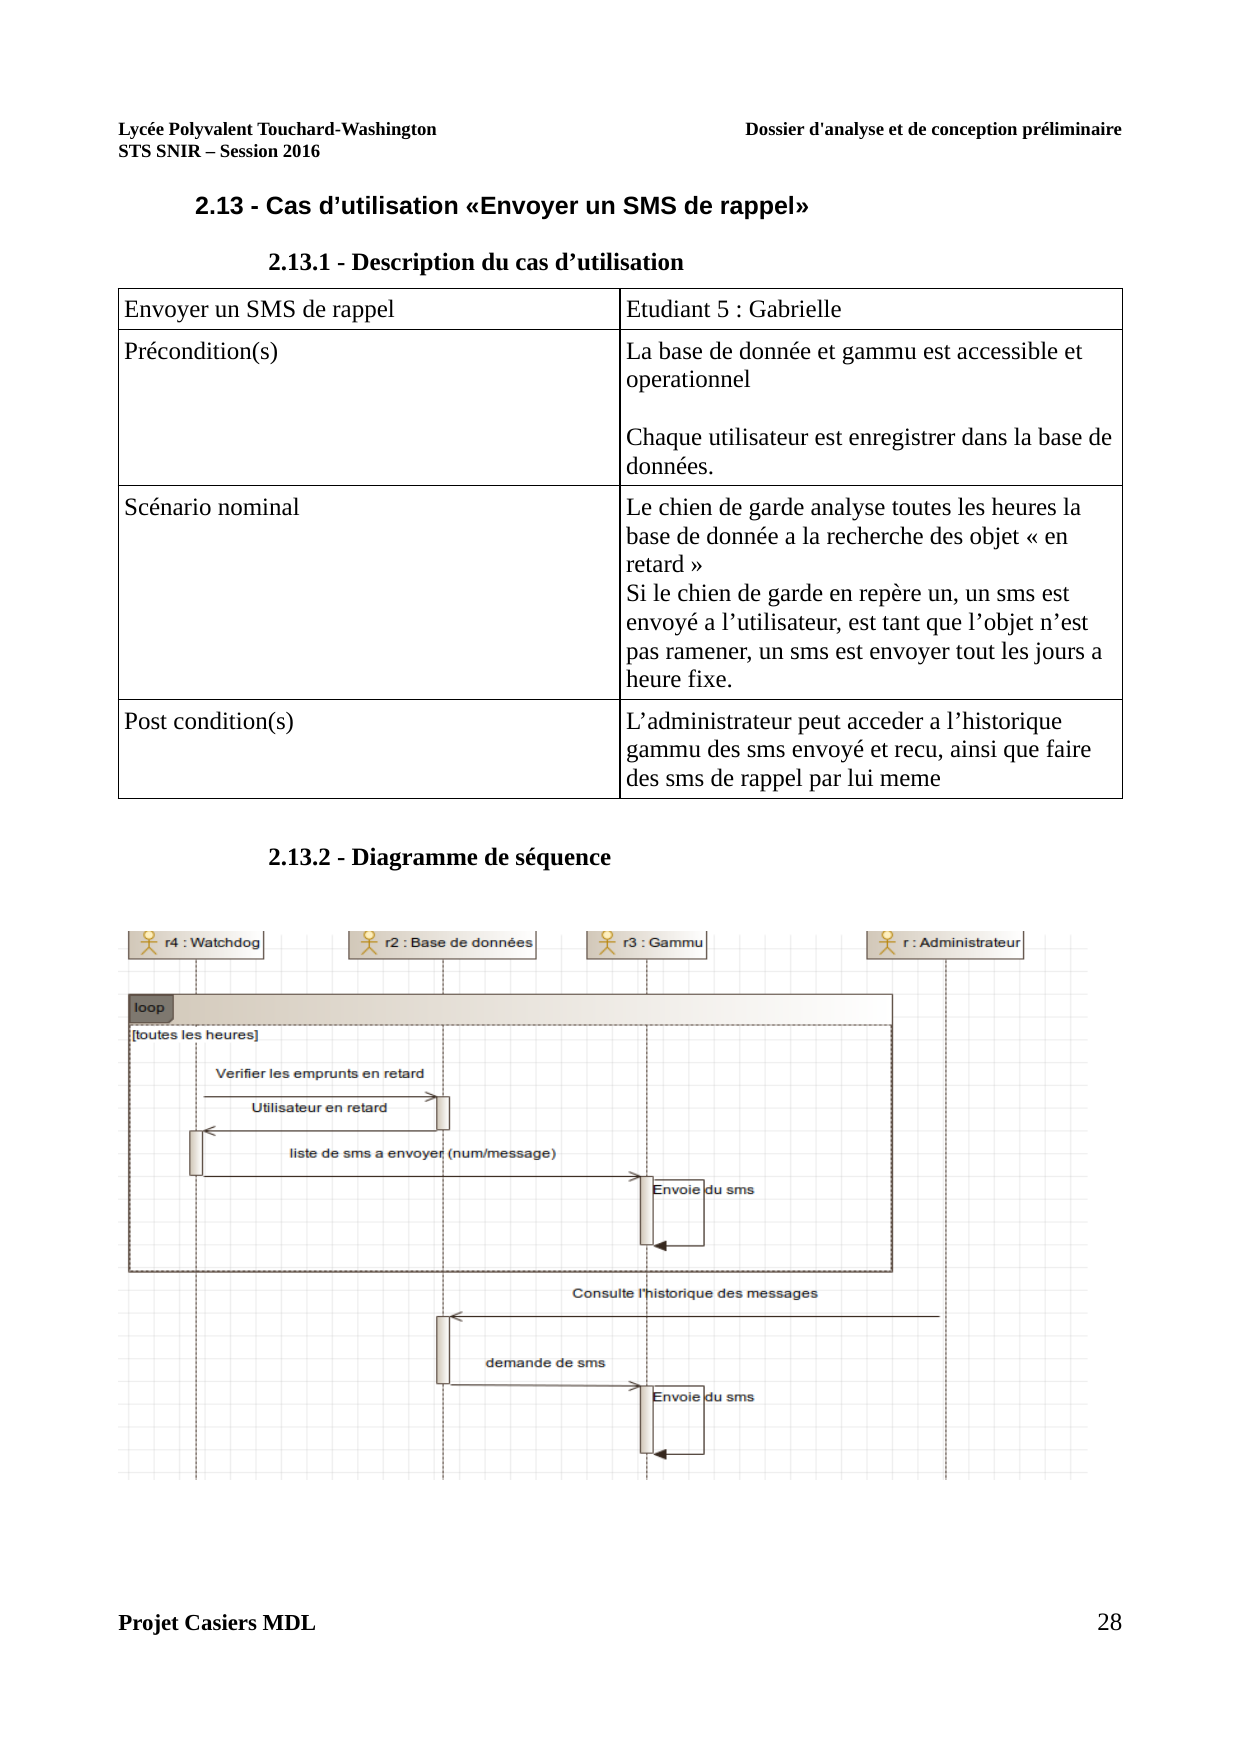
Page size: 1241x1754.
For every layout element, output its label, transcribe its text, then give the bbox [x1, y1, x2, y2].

table_cell Le chien de garde analyse toutes les heures la base de donnée a la recherche des objet « en retard » Si le chien de garde en repère un, un sms est envoyé a l’utilisateur, est tant que l’objet n’est pas ramener, un sms est envoyer tout les jours a heure fixe. [621, 486, 1122, 699]
table_cell La base de donnée et gammu est accessible et operationnel Chaque utilisateur est enregistrer dans la base de données. [621, 330, 1122, 485]
table_cell Précondition(s) [119, 330, 619, 485]
table_header Envoyer un SMS de rappel [119, 289, 619, 329]
subtitle 2.13.2 - Diagramme de séquence [118, 842, 1122, 871]
subtitle 2.13.1 - Description du cas d’utilisation [118, 247, 1122, 275]
table_cell Scénario nominal [119, 486, 619, 699]
subtitle 2.13 - Cas d’utilisation «Envoyer un SMS de rappel» [195, 191, 1122, 219]
table_cell L’administrateur peut acceder a l’historique gammu des sms envoyé et recu, ainsi que faire des sms de rappel par lui meme [621, 700, 1122, 798]
table_header Etudiant 5 : Gabrielle [621, 289, 1122, 329]
picture [118, 931, 1088, 1480]
table_cell Post condition(s) [119, 700, 619, 798]
